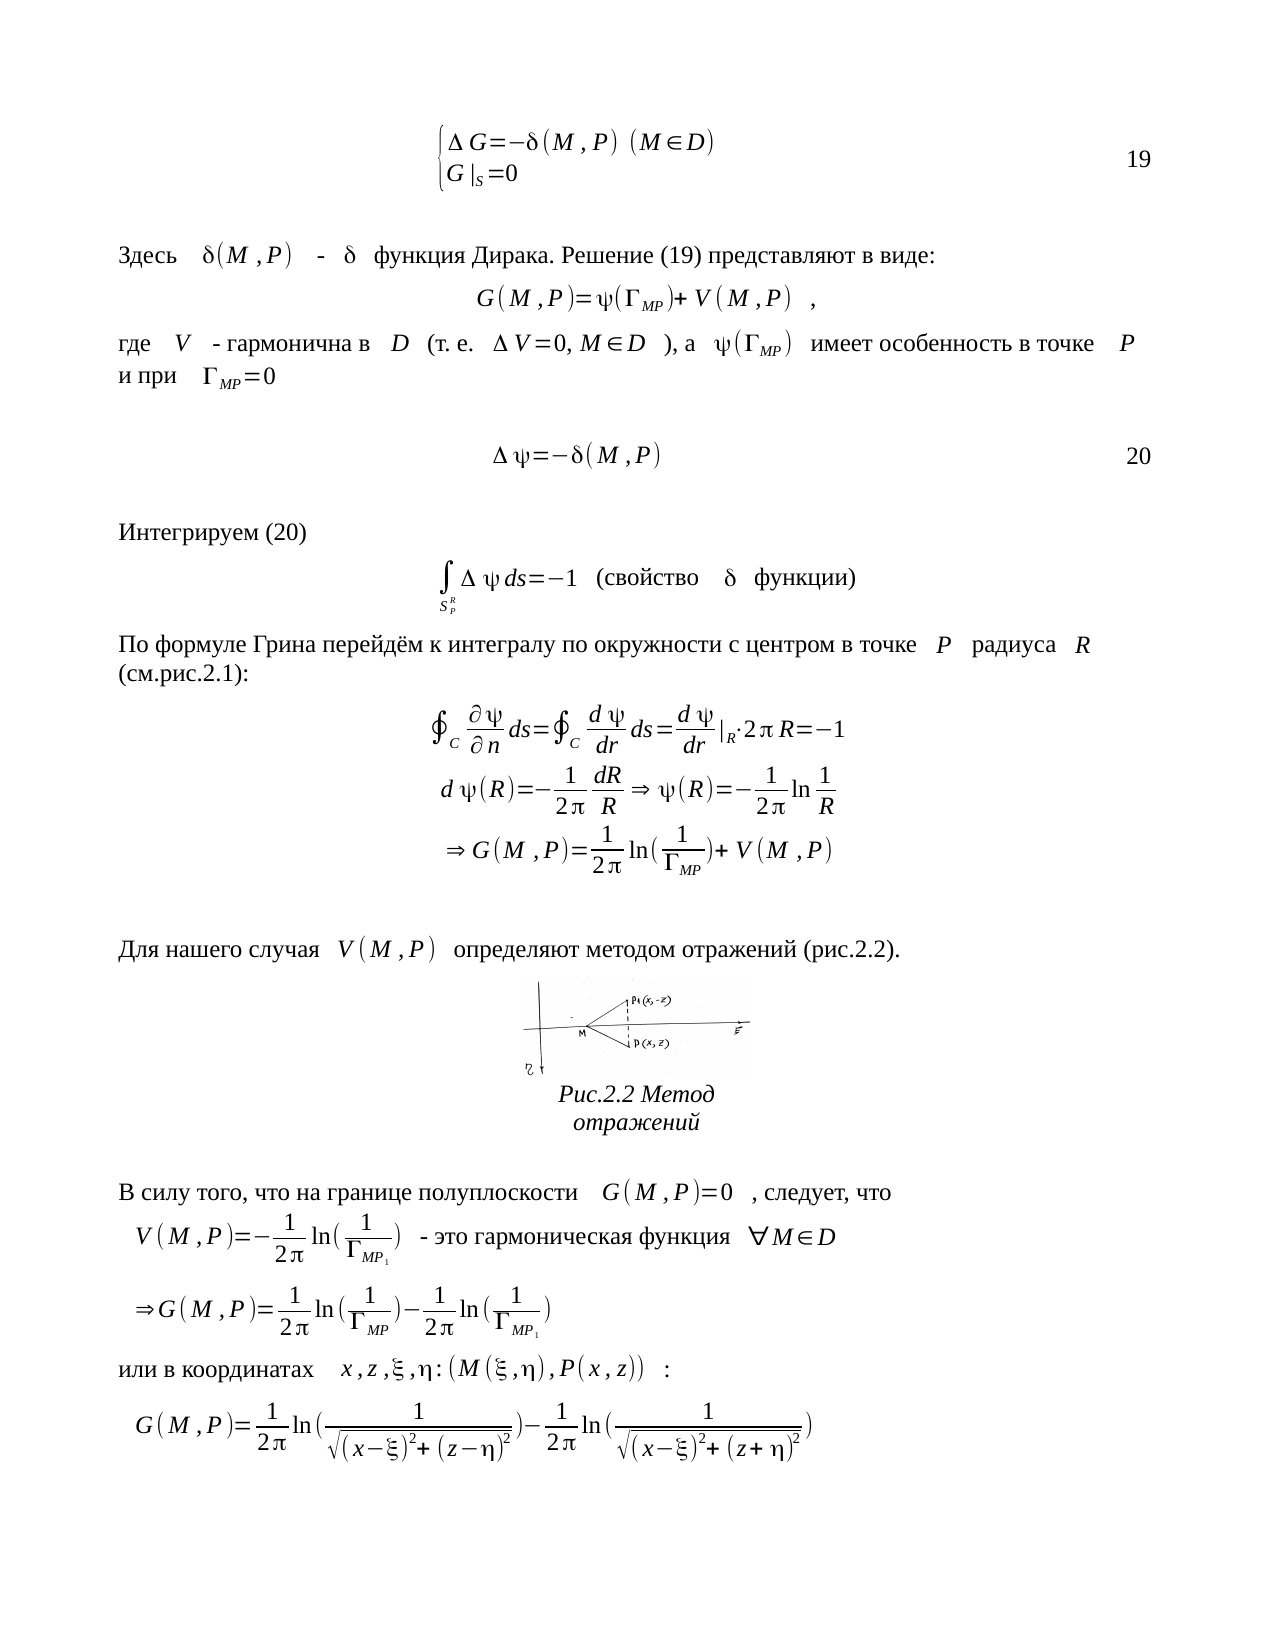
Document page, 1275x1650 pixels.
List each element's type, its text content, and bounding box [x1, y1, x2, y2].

text или в координатах : [118, 1354, 1157, 1384]
picture [523, 976, 752, 1079]
text Интегрируем (20) [118, 517, 1157, 546]
text где - гармонична в(т. е.), аимеет особенность в точке и при [118, 328, 1157, 393]
text В силу того, что на границе полуплоскости , следует, что- это гармоническая функция [118, 1177, 1157, 1268]
table_header [118, 118, 1041, 211]
text Для нашего случаяопределяют методом отражений (рис.2.2). [118, 934, 1157, 964]
table_header [118, 434, 1041, 488]
text Здесь -функция Дирака. Решение (19) представляют в виде: [118, 240, 1157, 270]
text По формуле Грина перейдём к интегралу по окружности с центром в точкерадиуса (см.рис.2.1): [118, 629, 1157, 687]
text (свойство функции) [118, 558, 1157, 617]
text , [118, 283, 1157, 315]
table_header 20 [1041, 434, 1157, 488]
text Рис.2.2 Метод отражений [523, 1079, 752, 1136]
table_header 19 [1041, 118, 1157, 211]
